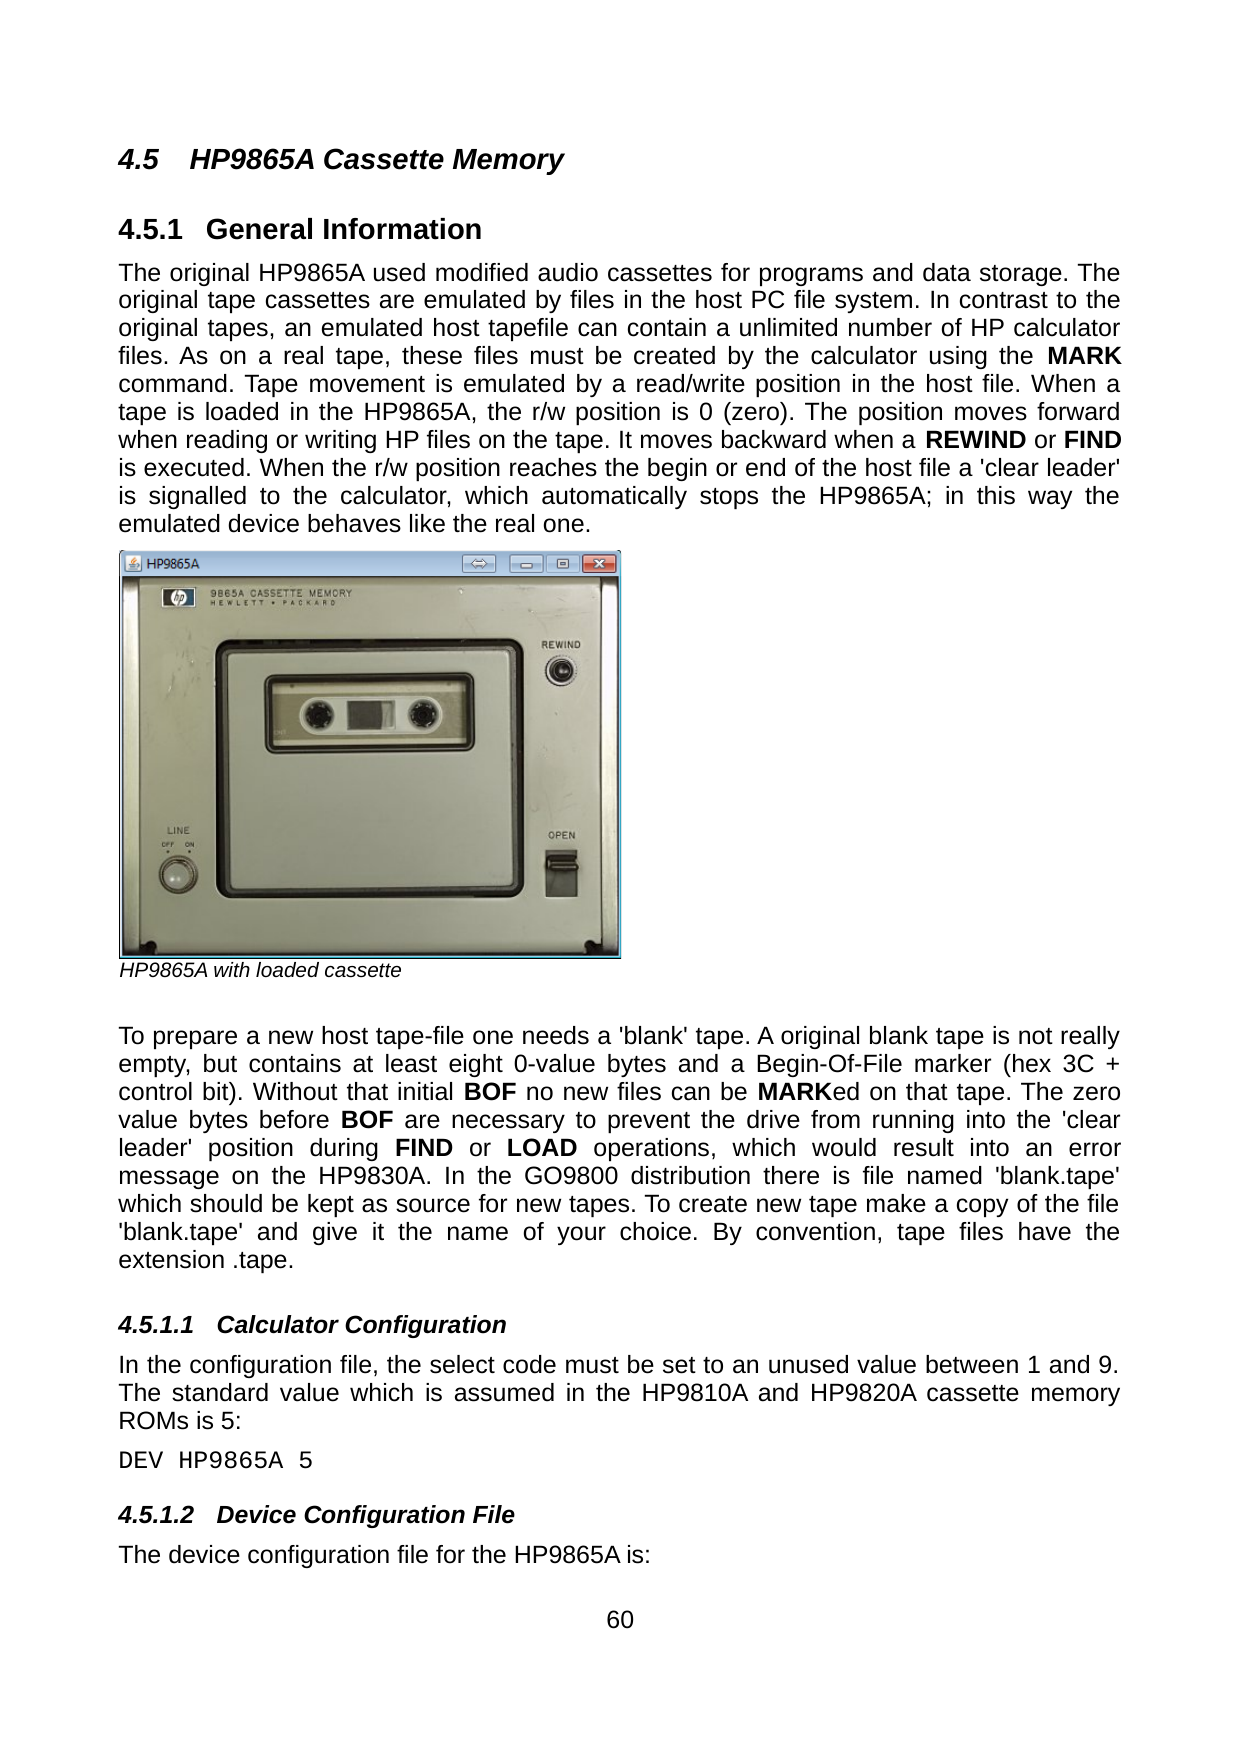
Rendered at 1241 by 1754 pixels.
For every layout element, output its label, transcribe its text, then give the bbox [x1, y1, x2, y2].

text In the configuration file, the select code must be set to an unused value between 1 and 9. The standard value which is assumed in the HP9810A and HP9820A cassette memory ROMs is 5: [118, 1351, 1122, 1435]
subtitle General Information [118, 213, 1122, 246]
subtitle Calculator Configuration [118, 1311, 1122, 1338]
text HP9865A with loaded cassette [119, 959, 621, 982]
subtitle Device Configuration File [118, 1501, 1122, 1528]
text The device configuration file for the HP9865A is: [118, 1541, 1122, 1569]
text To prepare a new host tape-file one needs a 'blank' tape. A original blank tape is not really empty, but contains at least eight 0-value bytes and a Begin-Of-File marker (hex 3C + control bit). Without that initial BOF no new files can be MARKed on that tape. The zero value bytes before BOF are necessary to prevent the drive from running into the 'clear leader' position during FIND or LOAD operations, which would result into an error message on the HP9830A. In the GO9800 distribution there is file named 'blank.tape' which should be kept as source for new tapes. To create new tape make a copy of the file 'blank.tape' and give it the name of your choice. By convention, tape files have the extension .tape. [118, 1022, 1122, 1273]
text The original HP9865A used modified audio cassettes for programs and data storage. The original tape cassettes are emulated by files in the host PC file system. In contrast to the original tapes, an emulated host tapefile can contain a unlimited number of HP calculator files. As on a real tape, these files must be created by the calculator using the MARK command. Tape movement is emulated by a read/write position in the host file. When a tape is loaded in the HP9865A, the r/w position is 0 (zero). The position moves forward when reading or writing HP files on the tape. It moves backward when a REWIND or FIND is executed. When the r/w position reaches the begin or end of the host file a 'clear leader' is signalled to the calculator, which automatically stops the HP9865A; in this way the emulated device behaves like the real one. [118, 258, 1122, 537]
text DEV HP9865A 5 [118, 1447, 1122, 1476]
picture [119, 550, 622, 959]
subtitle HP9865A Cassette Memory [118, 143, 1122, 176]
